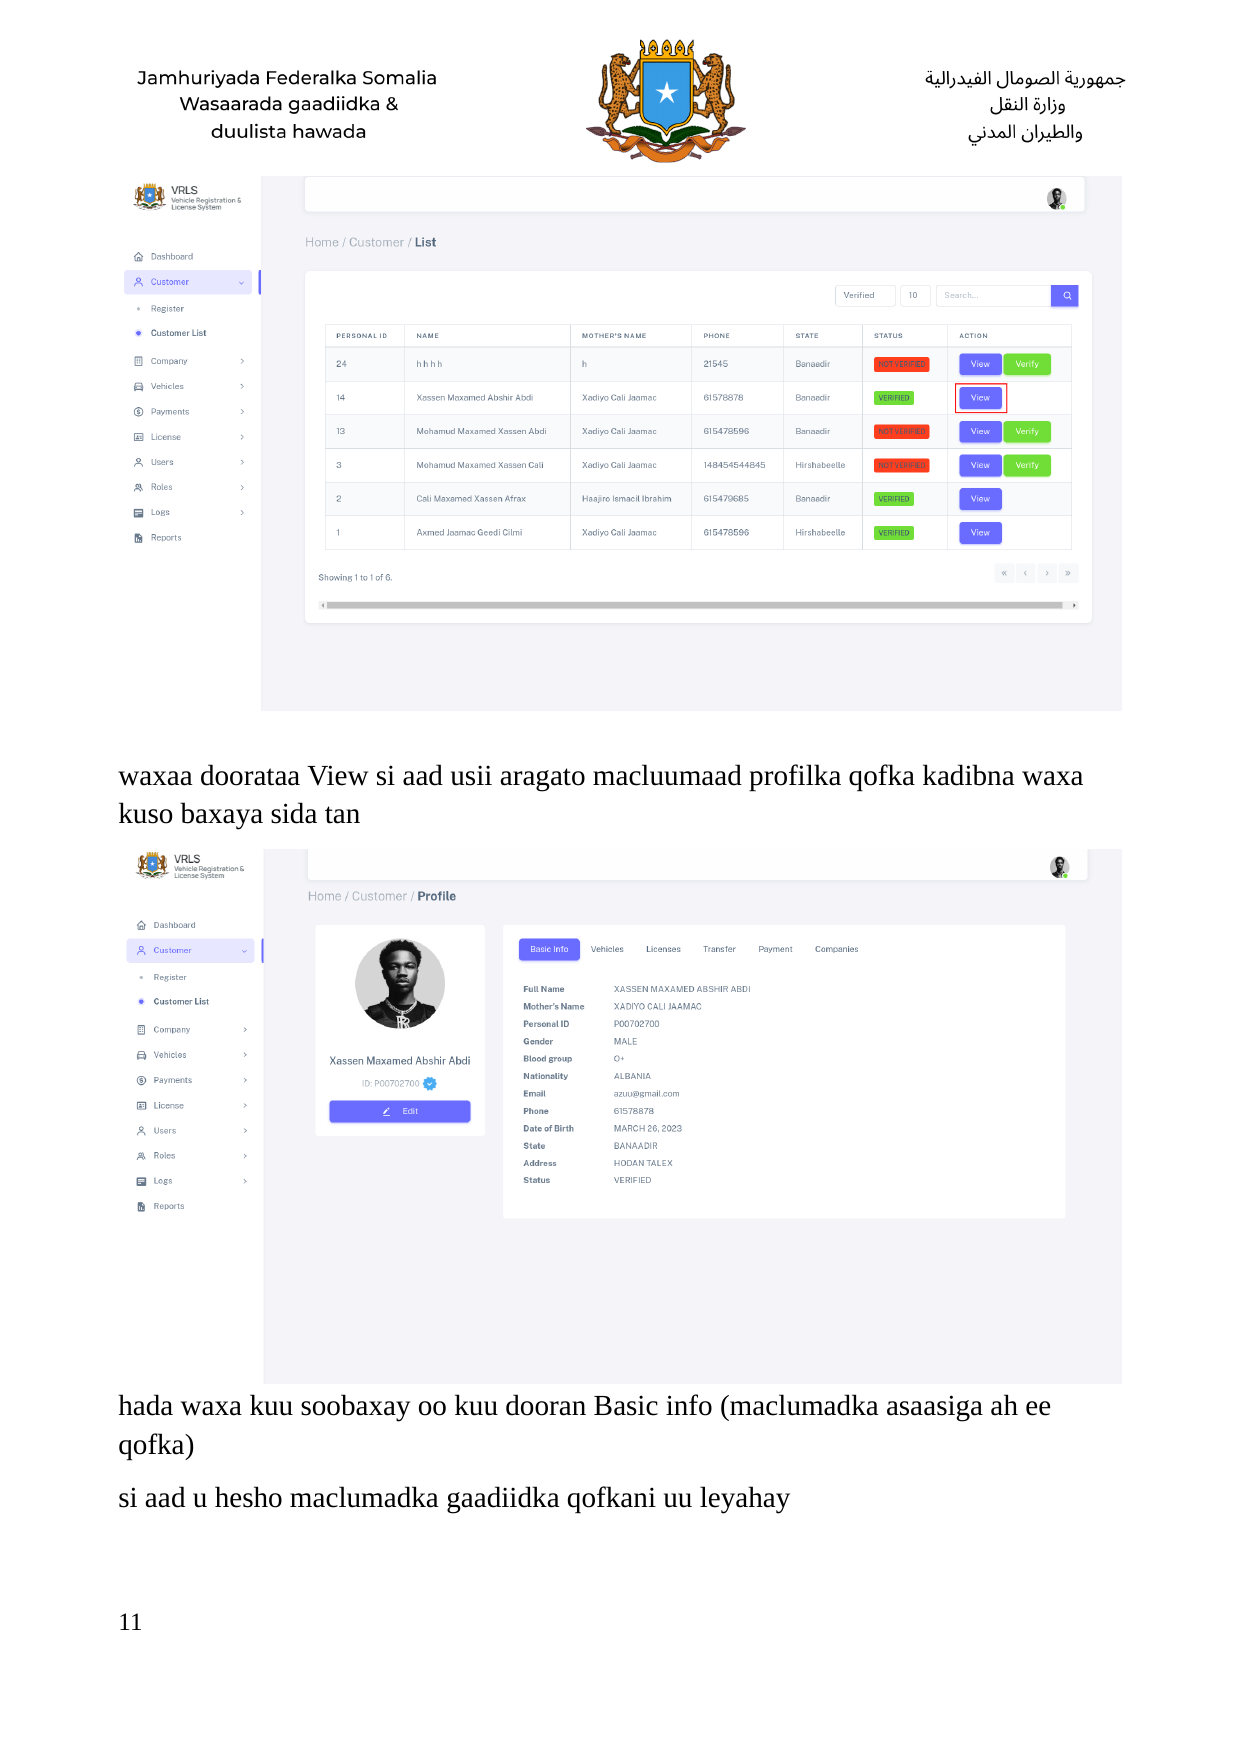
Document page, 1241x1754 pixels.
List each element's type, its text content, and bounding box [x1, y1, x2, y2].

picture [118, 19, 1157, 711]
text hada waxa kuu soobaxay oo kuu dooran Basic info (maclumadka asaasiga ah ee qofka) [118, 1384, 1122, 1460]
text waxaa doorataa View si aad usii aragato macluumaad profilka qofka kadibna waxa kuso baxaya sida tan [118, 758, 1122, 830]
text si aad u hesho maclumadka gaadiidka qofkani uu leyahay [118, 1480, 1122, 1513]
picture [118, 849, 1123, 1384]
